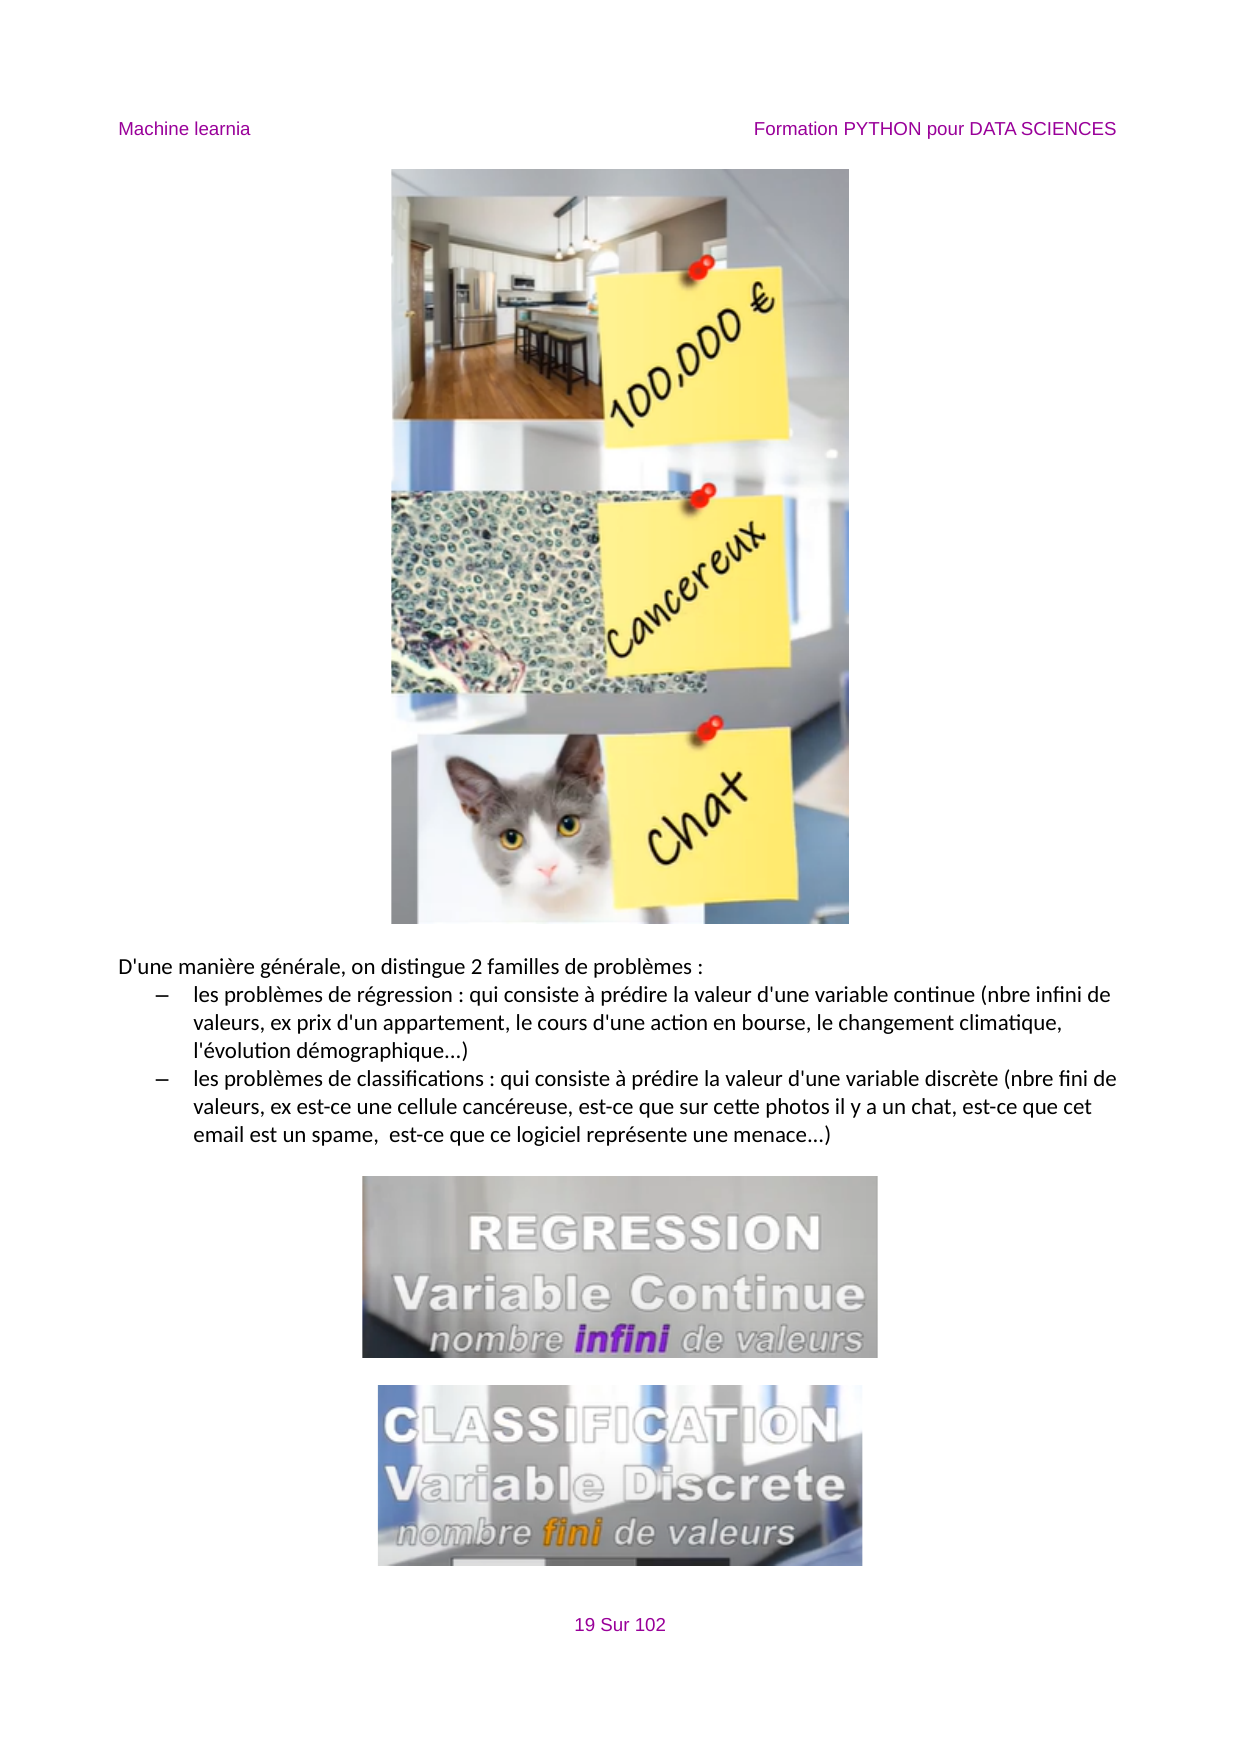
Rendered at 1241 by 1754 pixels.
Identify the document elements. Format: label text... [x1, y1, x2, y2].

picture [391, 169, 849, 924]
picture [362, 1176, 878, 1358]
picture [377, 1385, 863, 1566]
list les problèmes de classifications : qui consiste à prédire la valeur d'une variable discrète (nbre fini de valeurs, ex est-ce une cellule cancéreuse, est-ce que sur cette photos il y a un chat, est-ce que cet email est un spame, est-ce que ce logiciel représente une menace...) [156, 1064, 1122, 1148]
list les problèmes de régression : qui consiste à prédire la valeur d'une variable continue (nbre infini de valeurs, ex prix d'un appartement, le cours d'une action en bourse, le changement climatique, l'évolution démographique...) [156, 980, 1122, 1064]
text D'une manière générale, on distingue 2 familles de problèmes : [118, 952, 1122, 980]
